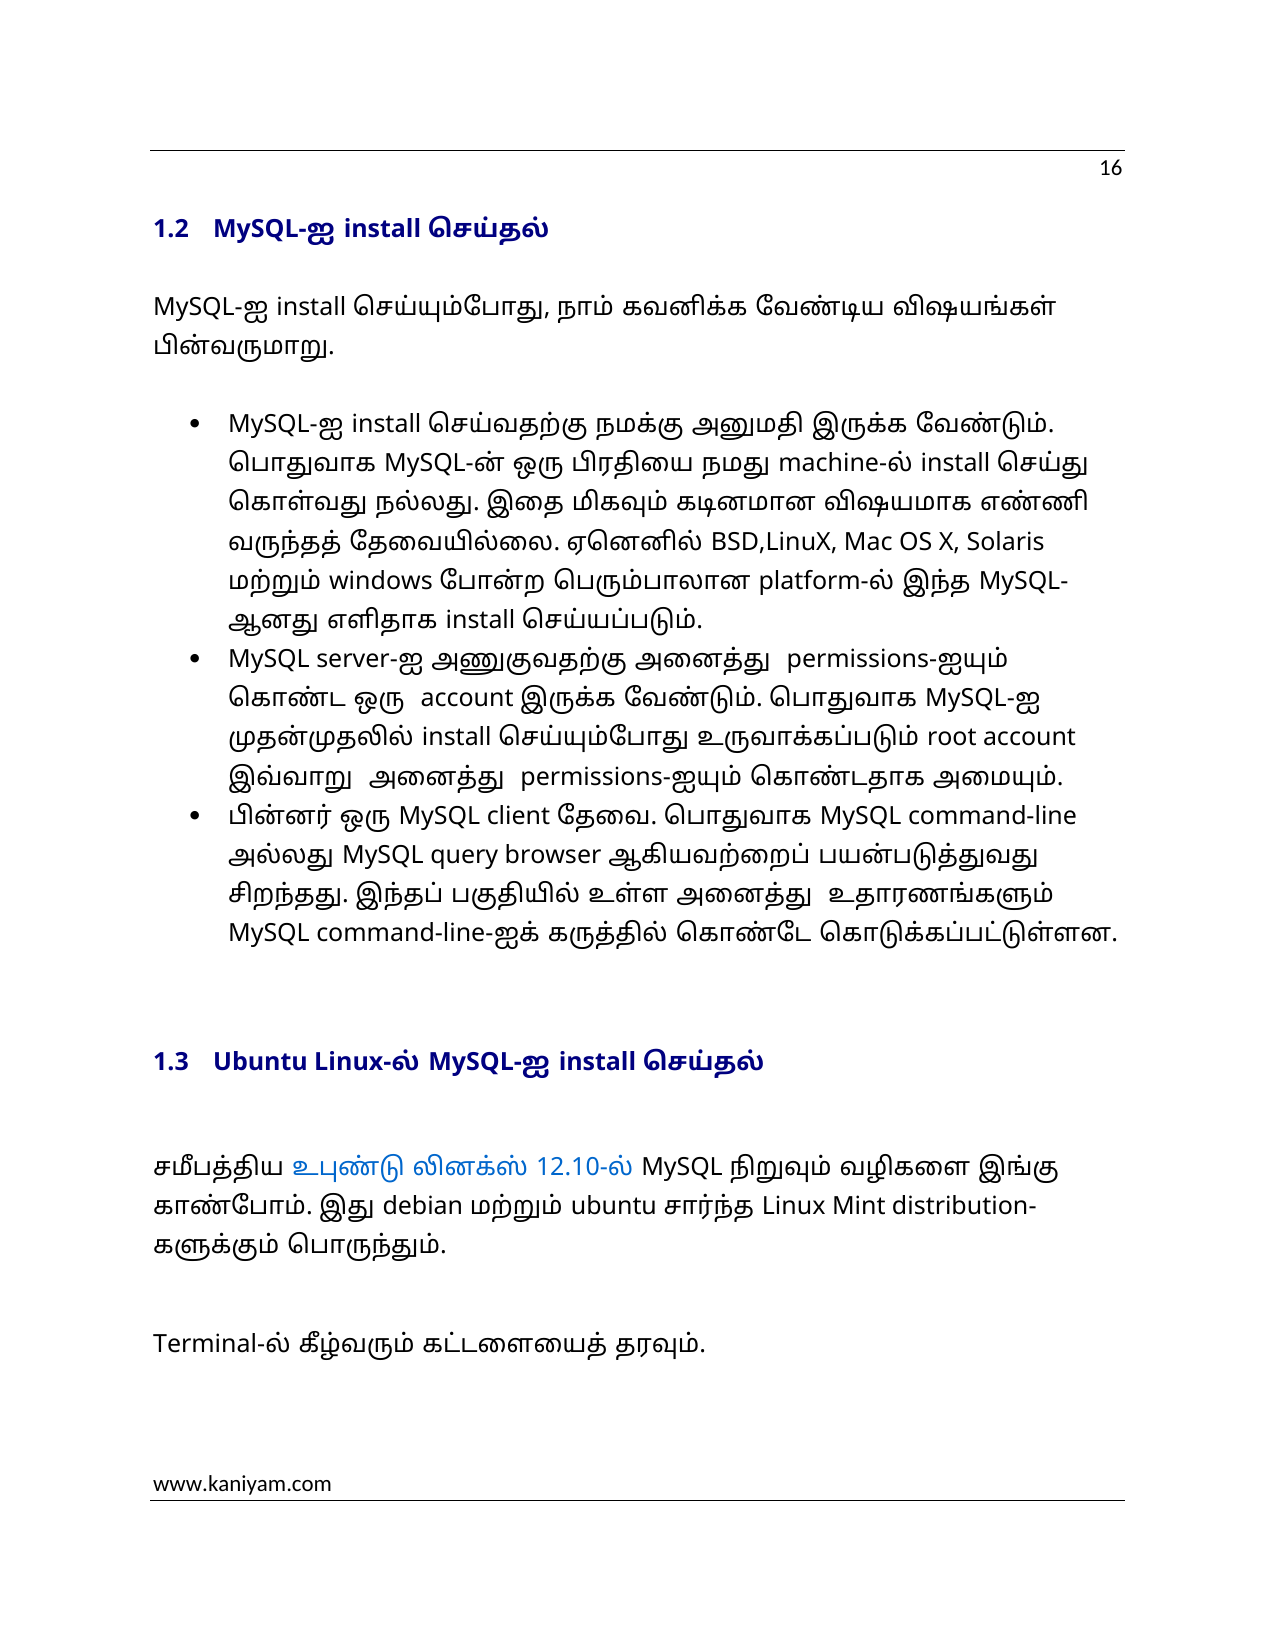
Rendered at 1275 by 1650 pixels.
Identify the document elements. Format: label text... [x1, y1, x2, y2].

text Terminal-ல் கீழ்வரும் கட்டளையைத் தரவும். [153, 1326, 1122, 1399]
list MySQL-ஐ install செய்வதற்கு நமக்கு அனுமதி இருக்க வேண்டும். பொதுவாக MySQL-ன் ஒரு பிரதியை நமது machine-ல் install செய்து கொள்வது நல்லது. இதை மிகவும் கடினமான விஷயமாக எண்ணி வருந்தத் தேவையில்லை. ஏனெனில் BSD,LinuX, Mac OS X, Solaris மற்றும் windows போன்ற பெரும்பாலான platform-ல் இந்த MySQL-ஆனது எளிதாக install செய்யப்படும். [190, 406, 1122, 636]
list MySQL server-ஐ அணுகுவதற்கு அனைத்து permissions-ஐயும் கொண்ட ஒரு account இருக்க வேண்டும். பொதுவாக MySQL-ஐ முதன்முதலில் install செய்யும்போது உருவாக்கப்படும் root account இவ்வாறு அனைத்து permissions-ஐயும் கொண்டதாக அமையும். [190, 641, 1122, 792]
subtitle Ubuntu Linux-ல் MySQL-ஐ install செய்தல் [153, 1043, 1122, 1077]
text MySQL-ஐ install செய்யும்போது, நாம் கவனிக்க வேண்டிய விஷயங்கள் பின்வருமாறு. [153, 288, 1122, 361]
subtitle MySQL-ஐ install செய்தல் [153, 211, 1122, 244]
list பின்னர் ஒரு MySQL client தேவை. பொதுவாக MySQL command-line அல்லது MySQL query browser ஆகியவற்றைப் பயன்படுத்துவது சிறந்தது. இந்தப் பகுதியில் உள்ள அனைத்து உதாரணங்களும் MySQL command-line-ஐக் கருத்தில் கொண்டே கொடுக்கப்பட்டுள்ளன. [190, 797, 1122, 949]
text சமீபத்திய உபுண்டு லினக்ஸ் 12.10-ல் MySQL நிறுவும் வழிகளை இங்கு காண்போம். இது debian மற்றும் ubuntu சார்ந்த Linux Mint distribution-களுக்கும் பொருந்தும். [153, 1148, 1122, 1300]
